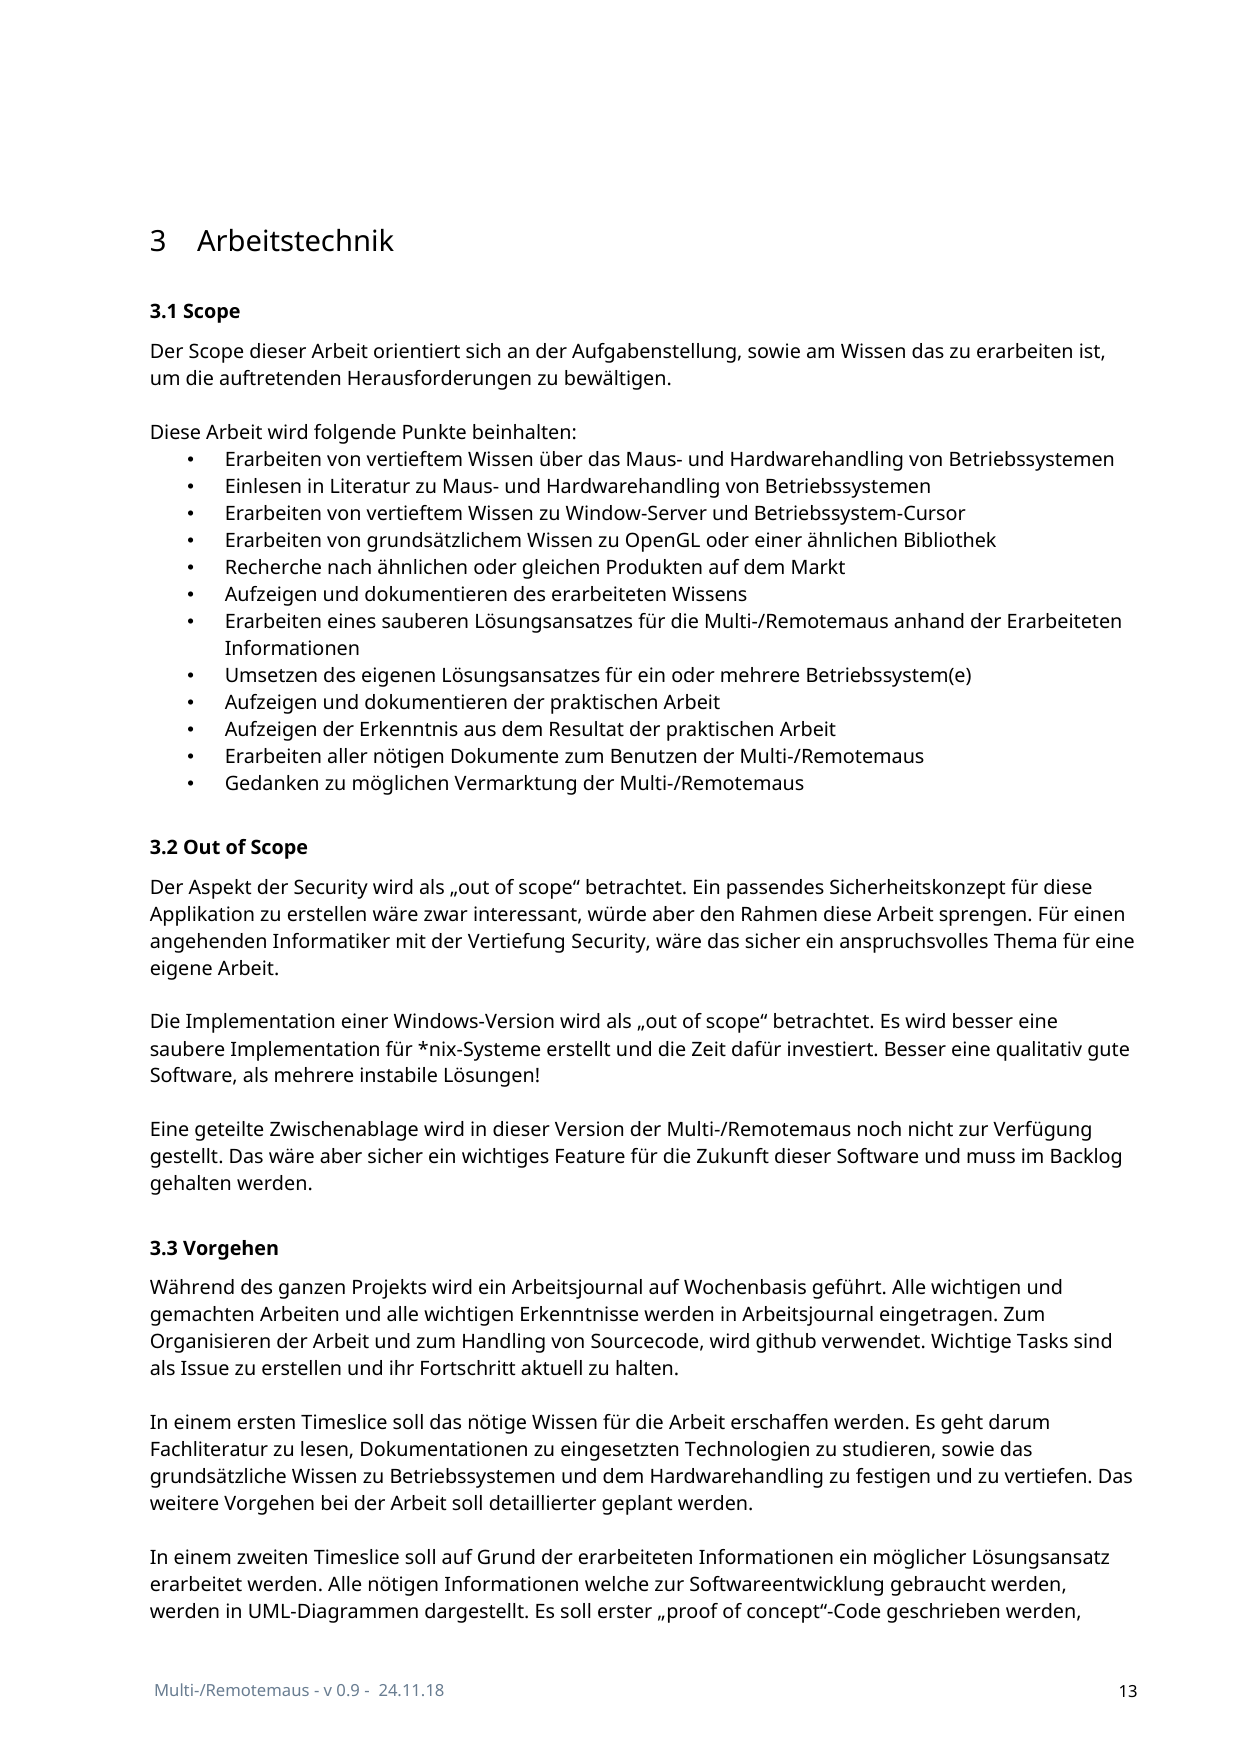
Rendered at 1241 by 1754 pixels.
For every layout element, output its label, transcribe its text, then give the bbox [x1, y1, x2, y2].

text Die Implementation einer Windows-Version wird als „out of scope“ betrachtet. Es wird besser eine saubere Implementation für *nix-Systeme erstellt und die Zeit dafür investiert. Besser eine qualitativ gute Software, als mehrere instabile Lösungen! [149, 1008, 1136, 1089]
subtitle Vorgehen [149, 1234, 1136, 1261]
text Der Aspekt der Security wird als „out of scope“ betrachtet. Ein passendes Sicherheitskonzept für diese Applikation zu erstellen wäre zwar interessant, würde aber den Rahmen diese Arbeit sprengen. Für einen angehenden Informatiker mit der Vertiefung Security, wäre das sicher ein anspruchsvolles Thema für eine eigene Arbeit. [149, 873, 1136, 981]
text Während des ganzen Projekts wird ein Arbeitsjournal auf Wochenbasis geführt. Alle wichtigen und gemachten Arbeiten und alle wichtigen Erkenntnisse werden in Arbeitsjournal eingetragen. Zum Organisieren der Arbeit und zum Handling von Sourcecode, wird github verwendet. Wichtige Tasks sind als Issue zu erstellen und ihr Fortschritt aktuell zu halten. [149, 1274, 1136, 1382]
list Umsetzen des eigenen Lösungsansatzes für ein oder mehrere Betriebssystem(e) [187, 661, 1136, 688]
list Erarbeiten aller nötigen Dokumente zum Benutzen der Multi-/Remotemaus [187, 742, 1136, 769]
text Diese Arbeit wird folgende Punkte beinhalten: [149, 418, 1136, 445]
list Erarbeiten von vertieftem Wissen über das Maus- und Hardwarehandling von Betriebssystemen [187, 445, 1136, 472]
text In einem zweiten Timeslice soll auf Grund der erarbeiteten Informationen ein möglicher Lösungsansatz erarbeitet werden. Alle nötigen Informationen welche zur Softwareentwicklung gebraucht werden, werden in UML-Diagrammen dargestellt. Es soll erster „proof of concept“-Code geschrieben werden, [149, 1543, 1136, 1624]
text In einem ersten Timeslice soll das nötige Wissen für die Arbeit erschaffen werden. Es geht darum Fachliteratur zu lesen, Dokumentationen zu eingesetzten Technologien zu studieren, sowie das grundsätzliche Wissen zu Betriebssystemen und dem Hardwarehandling zu festigen und zu vertiefen. Das weitere Vorgehen bei der Arbeit soll detaillierter geplant werden. [149, 1408, 1136, 1516]
list Aufzeigen und dokumentieren der praktischen Arbeit [187, 688, 1136, 715]
list Erarbeiten eines sauberen Lösungsansatzes für die Multi-/Remotemaus anhand der Erarbeiteten Informationen [187, 607, 1136, 661]
text Eine geteilte Zwischenablage wird in dieser Version der Multi-/Remotemaus noch nicht zur Verfügung gestellt. Das wäre aber sicher ein wichtiges Feature für die Zukunft dieser Software und muss im Backlog gehalten werden. [149, 1116, 1136, 1197]
list Einlesen in Literatur zu Maus- und Hardwarehandling von Betriebssystemen [187, 472, 1136, 499]
list Aufzeigen und dokumentieren des erarbeiteten Wissens [187, 580, 1136, 607]
list Aufzeigen der Erkenntnis aus dem Resultat der praktischen Arbeit [187, 715, 1136, 742]
list Erarbeiten von grundsätzlichem Wissen zu OpenGL oder einer ähnlichen Bibliothek [187, 526, 1136, 553]
text Der Scope dieser Arbeit orientiert sich an der Aufgabenstellung, sowie am Wissen das zu erarbeiten ist, um die auftretenden Herausforderungen zu bewältigen. [149, 337, 1136, 391]
subtitle Out of Scope [149, 833, 1136, 860]
list Recherche nach ähnlichen oder gleichen Produkten auf dem Markt [187, 553, 1136, 580]
subtitle Scope [149, 298, 1136, 325]
list Gedanken zu möglichen Vermarktung der Multi-/Remotemaus [187, 769, 1136, 796]
list Erarbeiten von vertieftem Wissen zu Window-Server und Betriebssystem-Cursor [187, 499, 1136, 526]
subtitle Arbeitstechnik [149, 221, 1136, 260]
